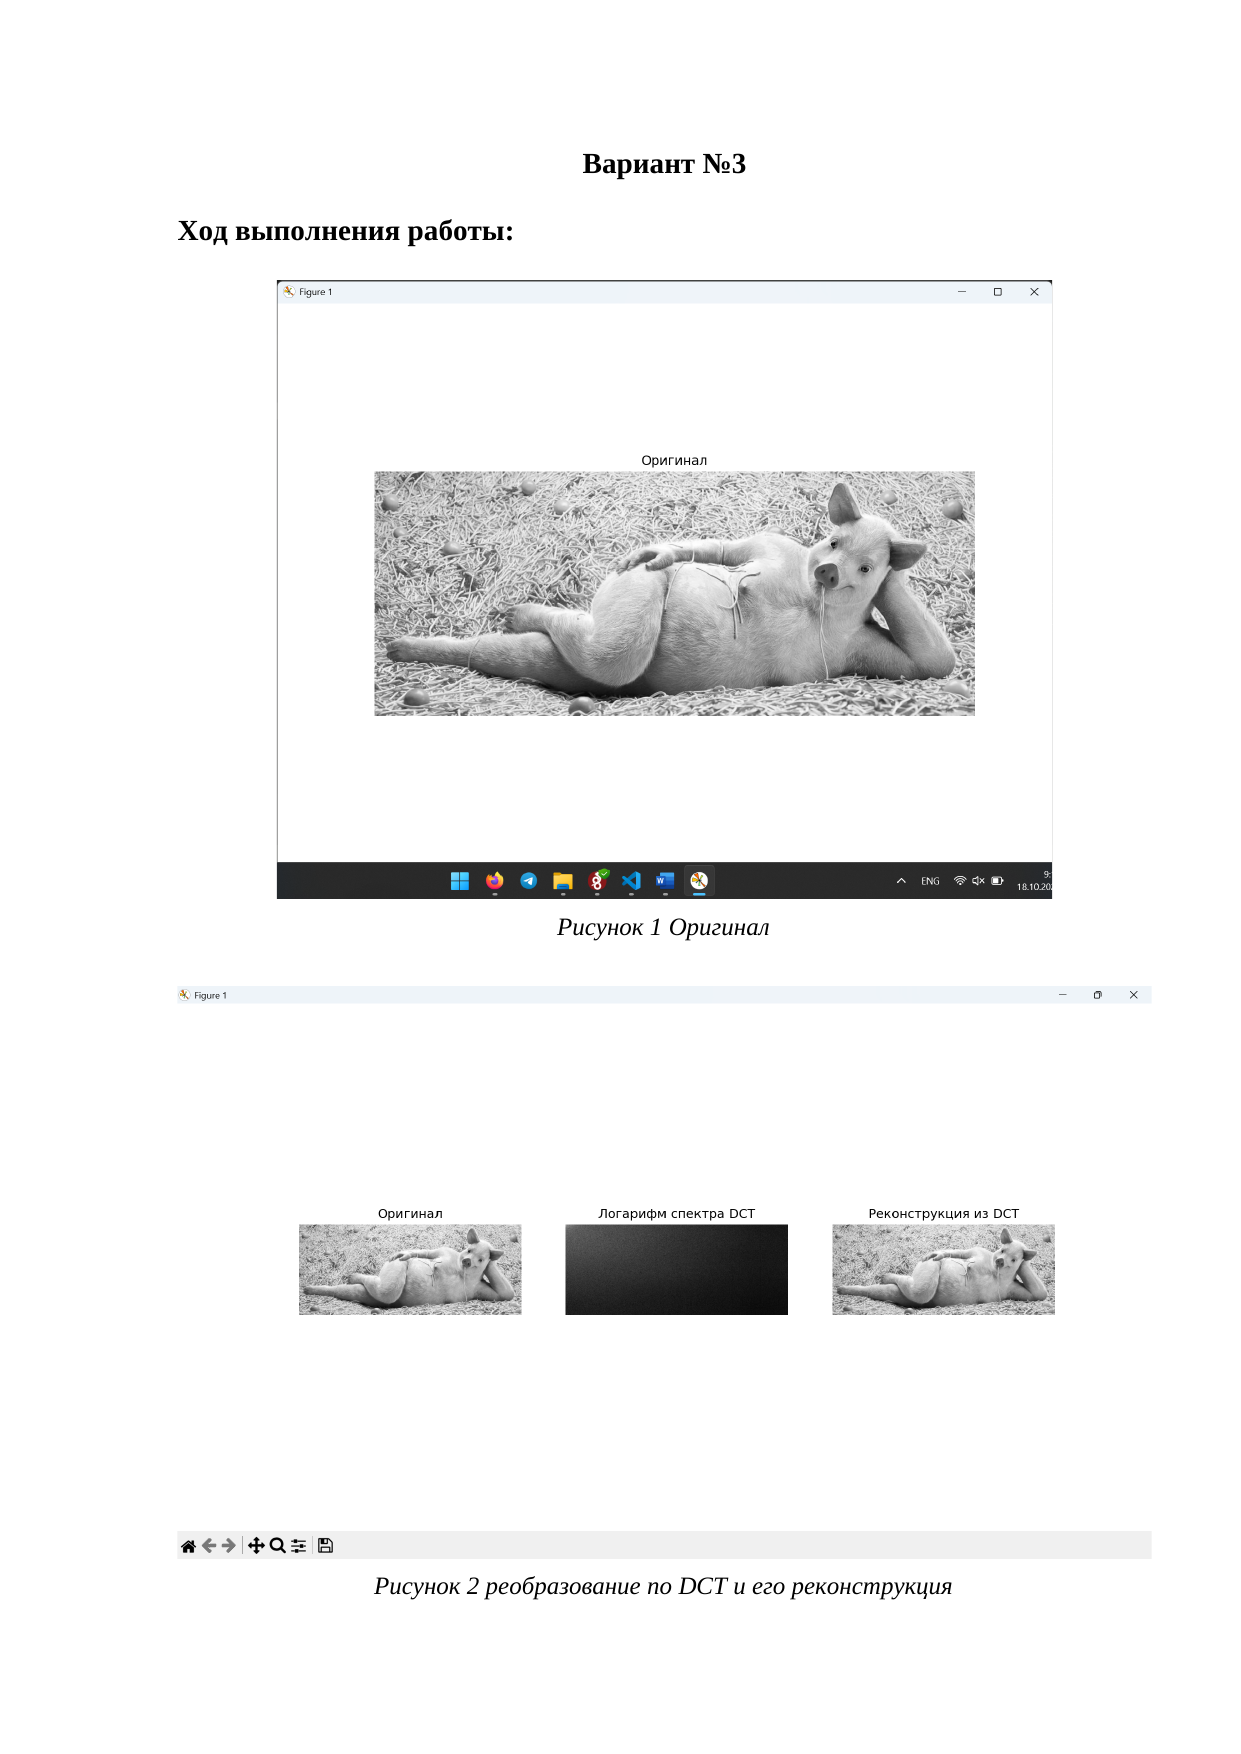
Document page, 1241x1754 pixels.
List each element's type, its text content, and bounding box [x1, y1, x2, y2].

text Рисунок 2 реобразование по DCT и его реконструкция [177, 1571, 1152, 1600]
text Ход выполнения работы: [177, 213, 1152, 247]
text Рисунок 1 Оригинал [177, 912, 1152, 940]
text Вариант №3 [177, 146, 1152, 180]
